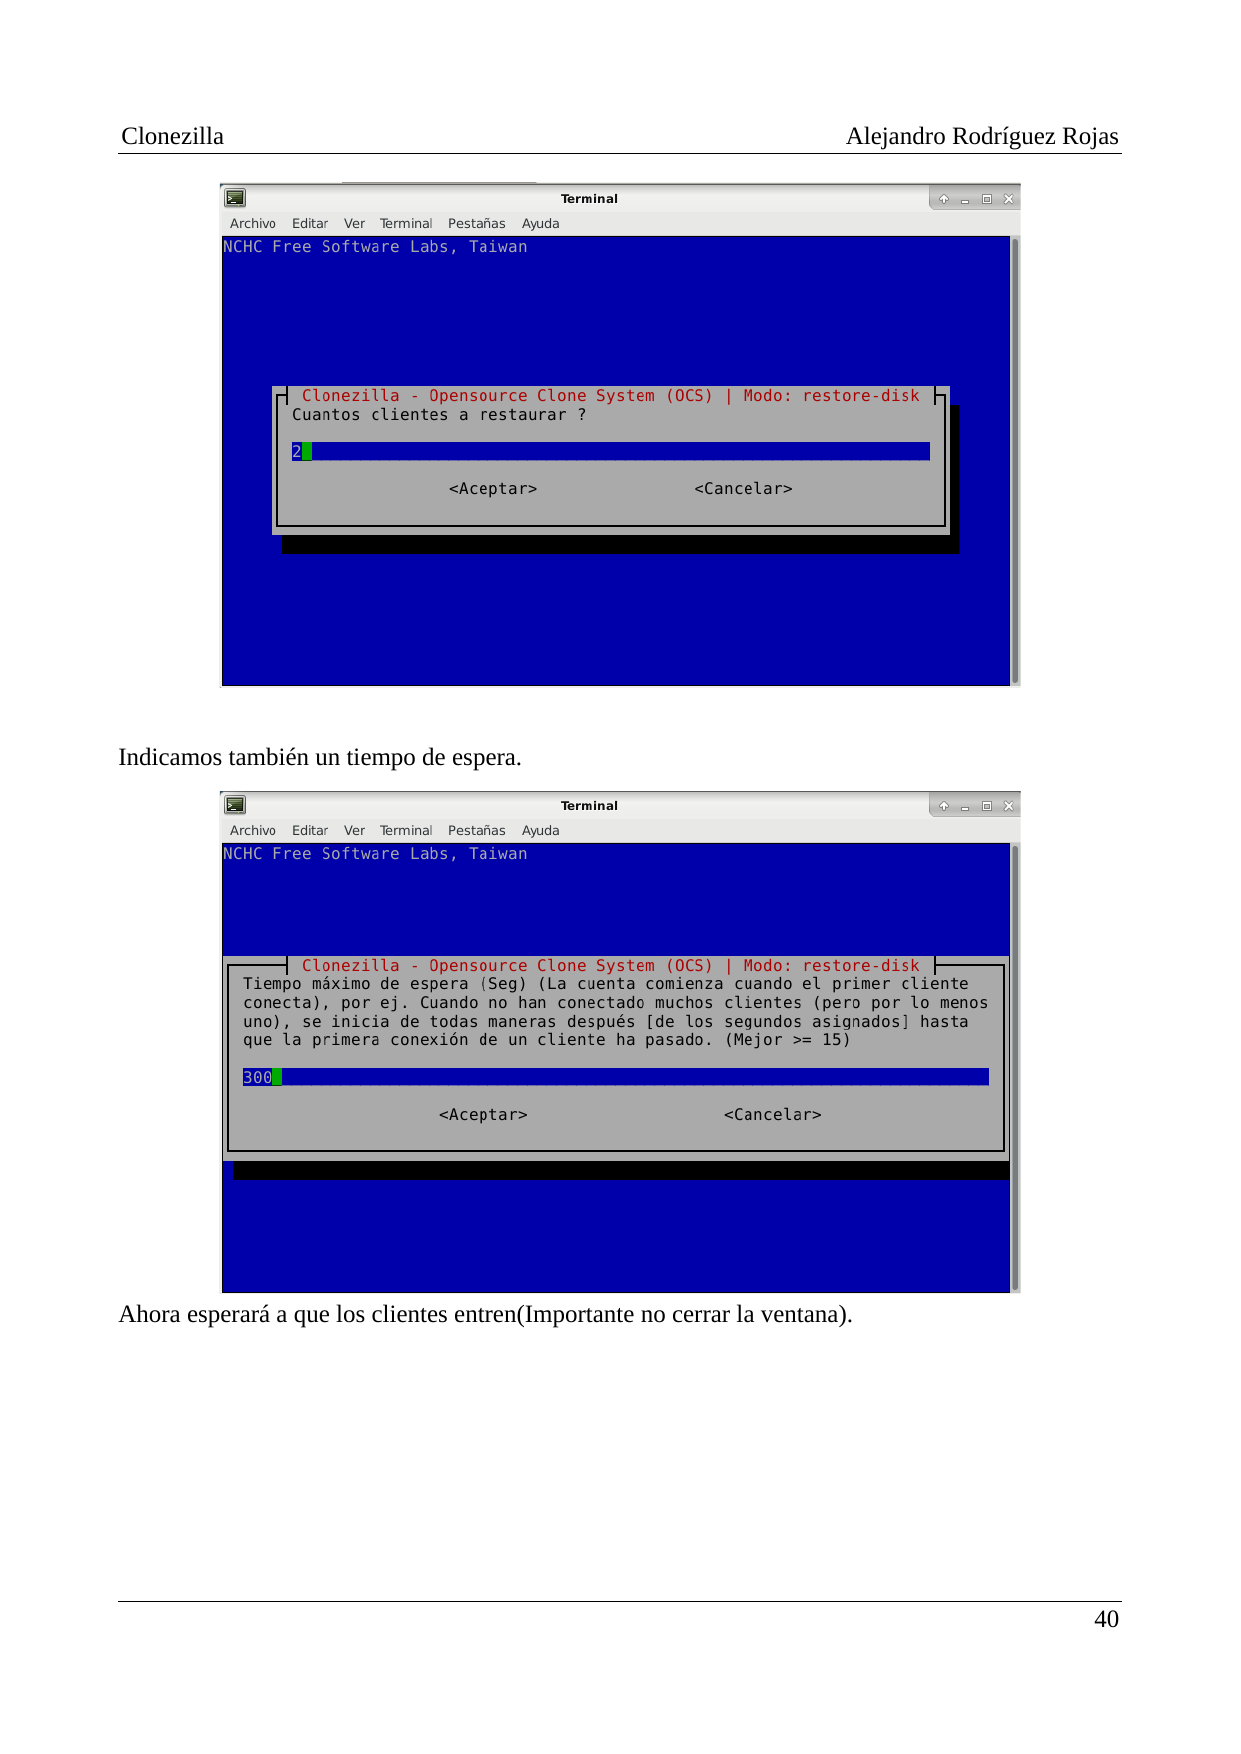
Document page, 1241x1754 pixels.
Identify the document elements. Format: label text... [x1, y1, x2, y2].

text Ahora esperará a que los clientes entren(Importante no cerrar la ventana). [118, 1272, 1122, 1328]
picture [219, 182, 1021, 688]
picture [219, 791, 1021, 1294]
text Indicamos también un tiempo de espera. [118, 742, 1122, 771]
